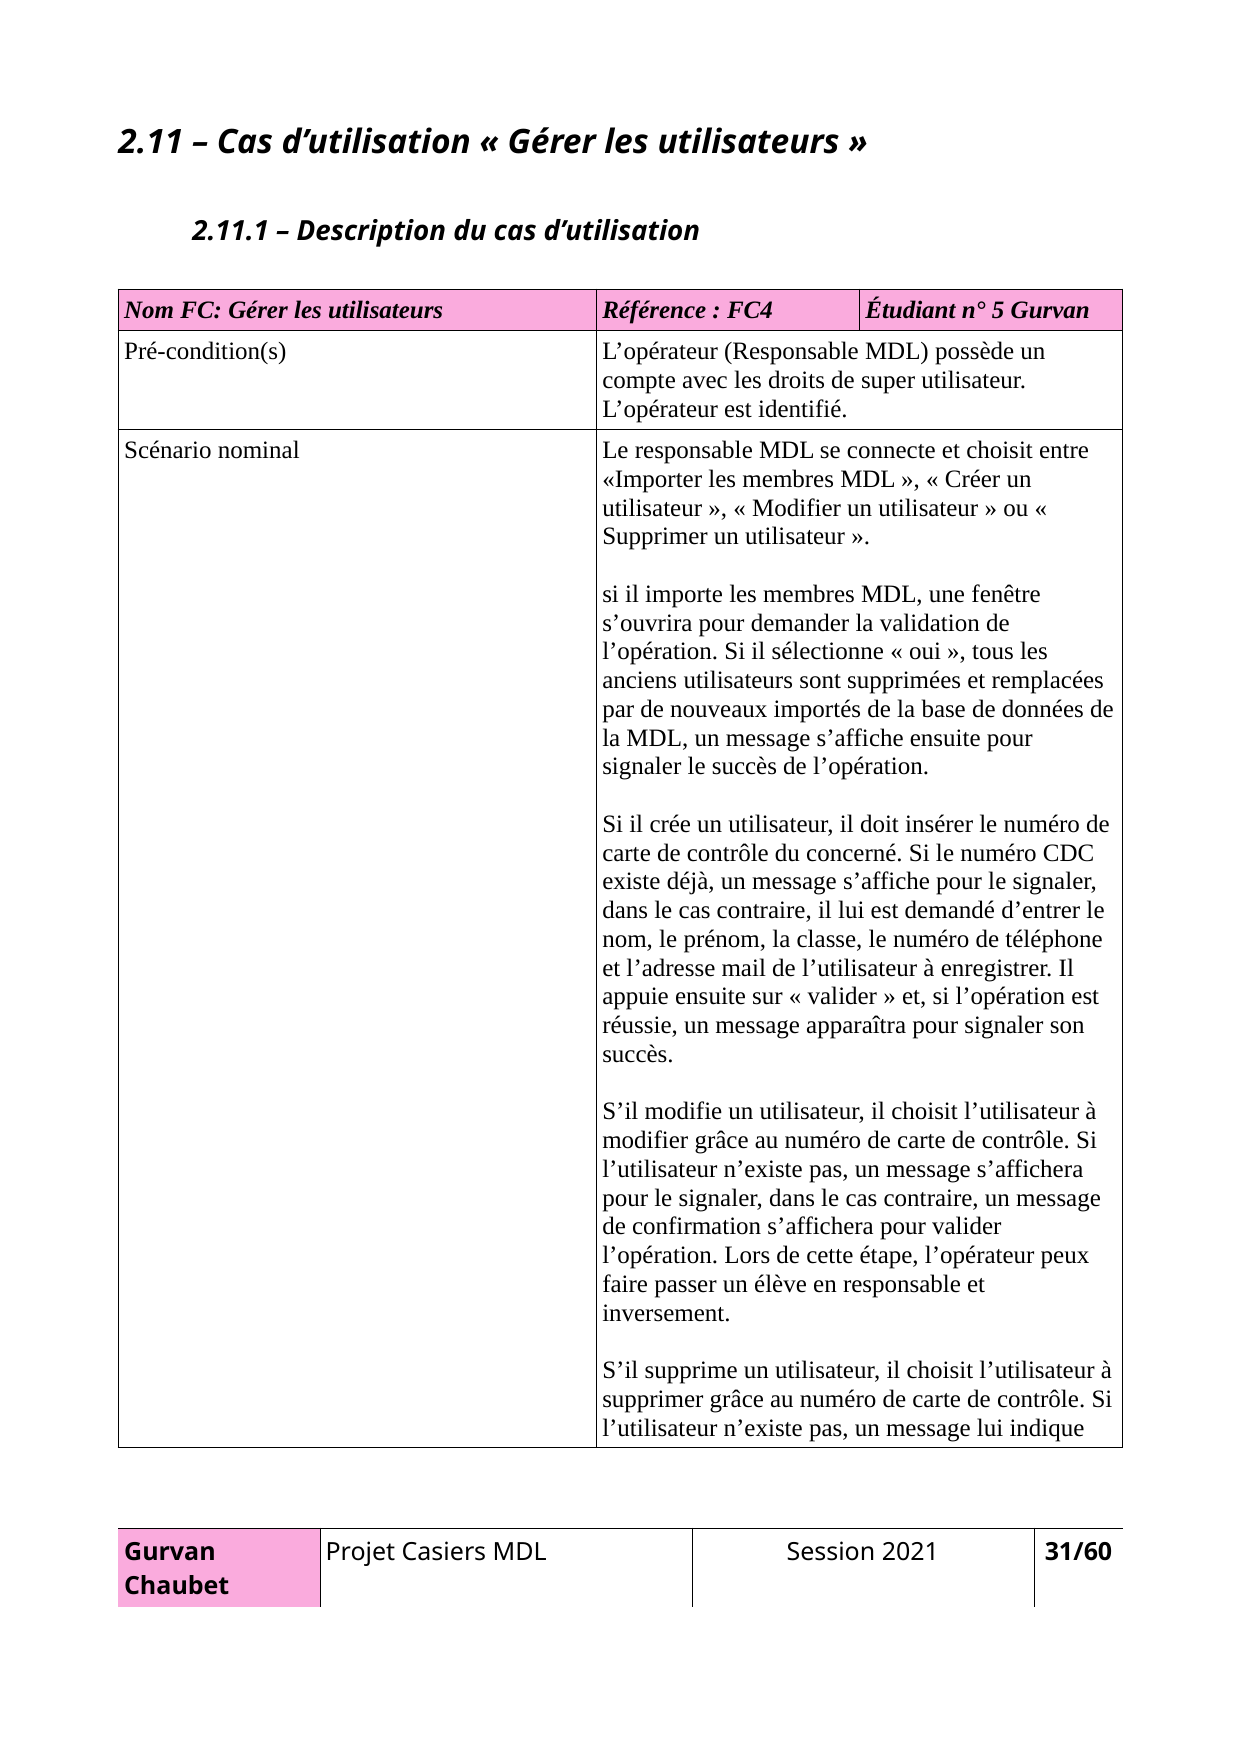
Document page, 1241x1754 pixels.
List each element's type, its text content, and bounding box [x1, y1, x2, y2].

table_cell Le responsable MDL se connecte et choisit entre «Importer les membres MDL », « Créer un utilisateur », « Modifier un utilisateur » ou « Supprimer un utilisateur ». si il importe les membres MDL, une fenêtre s’ouvrira pour demander la validation de l’opération. Si il sélectionne « oui », tous les anciens utilisateurs sont supprimées et remplacées par de nouveaux importés de la base de données de la MDL, un message s’affiche ensuite pour signaler le succès de l’opération. Si il crée un utilisateur, il doit insérer le numéro de carte de contrôle du concerné. Si le numéro CDC existe déjà, un message s’affiche pour le signaler, dans le cas contraire, il lui est demandé d’entrer le nom, le prénom, la classe, le numéro de téléphone et l’adresse mail de l’utilisateur à enregistrer. Il appuie ensuite sur « valider » et, si l’opération est réussie, un message apparaîtra pour signaler son succès. S’il modifie un utilisateur, il choisit l’utilisateur à modifier grâce au numéro de carte de contrôle. Si l’utilisateur n’existe pas, un message s’affichera pour le signaler, dans le cas contraire, un message de confirmation s’affichera pour valider l’opération. Lors de cette étape, l’opérateur peux faire passer un élève en responsable et inversement. S’il supprime un utilisateur, il choisit l’utilisateur à supprimer grâce au numéro de carte de contrôle. Si l’utilisateur n’existe pas, un message lui indique [597, 430, 1122, 1447]
subtitle 2.11 – Cas d’utilisation « Gérer les utilisateurs » [118, 118, 1122, 164]
table_cell Pré-condition(s) [119, 331, 596, 428]
table_header Nom FC: Gérer les utilisateurs [119, 290, 596, 330]
table_cell Scénario nominal [119, 430, 596, 1447]
subtitle 2.11.1 – Description du cas d’utilisation [118, 210, 1122, 248]
table_cell L’opérateur (Responsable MDL) possède un compte avec les droits de super utilisateur. L’opérateur est identifié. [597, 331, 1122, 428]
table_header Référence : FC4 [597, 290, 859, 330]
table_header Étudiant n° 5 Gurvan [860, 290, 1122, 330]
